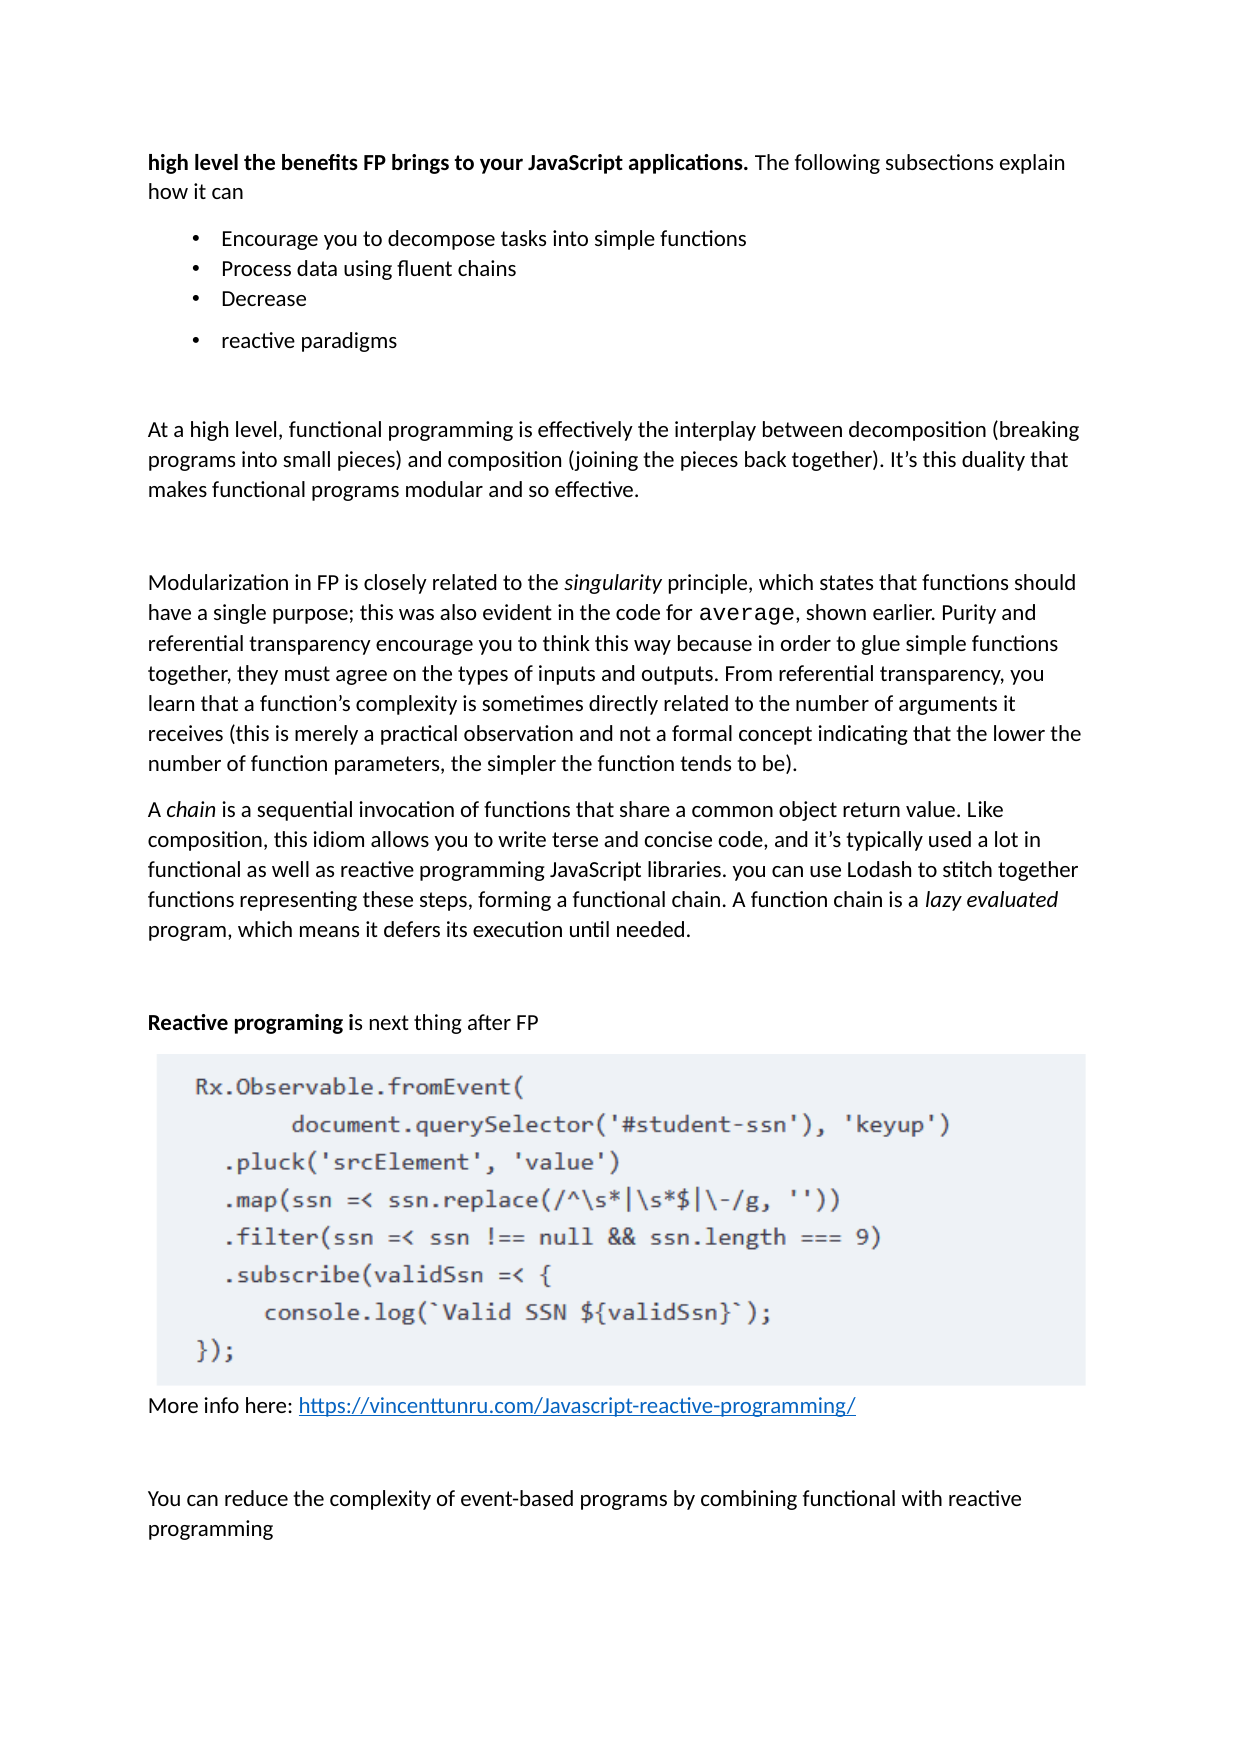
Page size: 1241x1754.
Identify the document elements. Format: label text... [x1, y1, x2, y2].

text More info here: https://vincenttunru.com/Javascript-reactive-programming/ [148, 1054, 1093, 1419]
text A chain is a sequential invocation of functions that share a common object return value. Like composition, this idiom allows you to write terse and concise code, and it’s typically used a lot in functional as well as reactive programming JavaScript libraries. you can use Lodash to stitch together functions representing these steps, forming a functional chain. A function chain is a lazy evaluated program, which means it defers its execution until needed. [148, 795, 1093, 943]
text At a high level, functional programming is effectively the interplay between decomposition (breaking programs into small pieces) and composition (joining the pieces back together). It’s this duality that makes functional programs modular and so effective. [148, 415, 1093, 503]
text high level the benefits FP brings to your JavaScript applications. The following subsections explain how it can [148, 148, 1093, 206]
list Process data using fluent chains [192, 254, 1093, 282]
list Decrease [192, 284, 1093, 312]
list reactive paradigms [192, 326, 1093, 354]
text You can reduce the complexity of event-based programs by combining functional with reactive programming [148, 1484, 1093, 1542]
text Reactive programing is next thing after FP [148, 1008, 1093, 1036]
list Encourage you to decompose tasks into simple functions [192, 224, 1093, 252]
text Modularization in FP is closely related to the singularity principle, which states that functions should have a single purpose; this was also evident in the code for average, shown earlier. Purity and referential transparency encourage you to think this way because in order to glue simple functions together, they must agree on the types of inputs and outputs. From referential transparency, you learn that a function’s complexity is sometimes directly related to the number of arguments it receives (this is merely a practical observation and not a formal concept indicating that the lower the number of function parameters, the simpler the function tends to be). [148, 568, 1093, 777]
